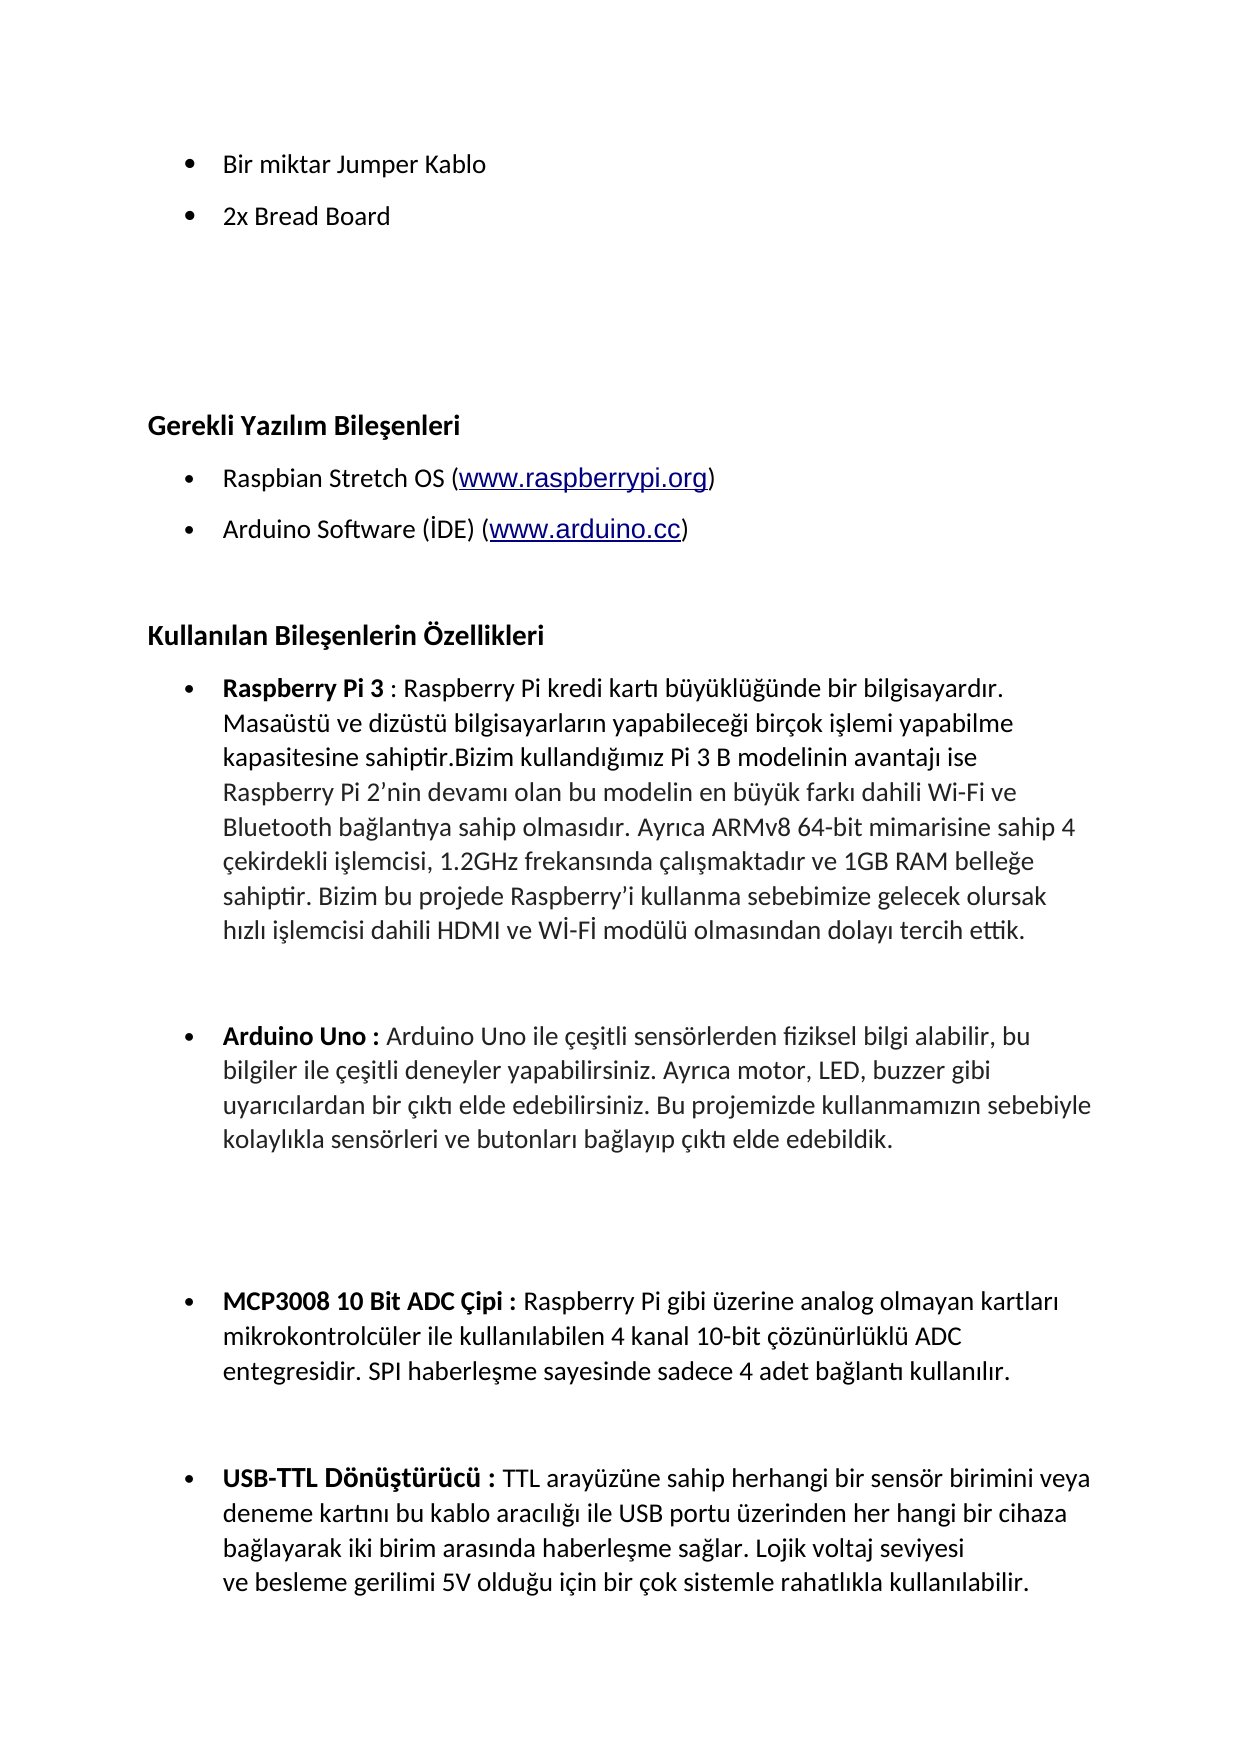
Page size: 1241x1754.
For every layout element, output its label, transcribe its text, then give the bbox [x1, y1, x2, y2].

list MCP3008 10 Bit ADC Çipi : Raspberry Pi gibi üzerine analog olmayan kartları mikrokontrolcüler ile kullanılabilen 4 kanal 10-bit çözünürlüklü ADC entegresidir. SPI haberleşme sayesinde sadece 4 adet bağlantı kullanılır. [185, 1282, 1093, 1387]
list Arduino Software (İDE) (www.arduino.cc) [185, 512, 1093, 545]
list Bir miktar Jumper Kablo [185, 148, 1093, 181]
list USB-TTL Dönüştürücü : TTL arayüzüne sahip herhangi bir sensör birimini veya deneme kartını bu kablo aracılığı ile USB portu üzerinden her hangi bir cihaza bağlayarak iki birim arasında haberleşme sağlar. Lojik voltaj seviyesi ve besleme gerilimi 5V olduğu için bir çok sistemle rahatlıkla kullanılabilir. [185, 1459, 1093, 1598]
text Gerekli Yazılım Bileşenleri [148, 407, 1093, 442]
list Raspbian Stretch OS (www.raspberrypi.org) [185, 461, 1093, 494]
list Raspberry Pi 3 : Raspberry Pi kredi kartı büyüklüğünde bir bilgisayardır. Masaüstü ve dizüstü bilgisayarların yapabileceği birçok işlemi yapabilme kapasitesine sahiptir.Bizim kullandığımız Pi 3 B modelinin avantajı ise Raspberry Pi 2’nin devamı olan bu modelin en büyük farkı dahili Wi-Fi ve Bluetooth bağlantıya sahip olmasıdır. Ayrıca ARMv8 64-bit mimarisine sahip 4 çekirdekli işlemcisi, 1.2GHz frekansında çalışmaktadır ve 1GB RAM belleğe sahiptir. Bizim bu projede Raspberry’i kullanma sebebimize gelecek olursak hızlı işlemcisi dahili HDMI ve Wİ-Fİ modülü olmasından dolayı tercih ettik. [185, 671, 1093, 946]
list Arduino Uno : Arduino Uno ile çeşitli sensörlerden fiziksel bilgi alabilir, bu bilgiler ile çeşitli deneyler yapabilirsiniz. Ayrıca motor, LED, buzzer gibi uyarıcılardan bir çıktı elde edebilirsiniz. Bu projemizde kullanmamızın sebebiyle kolaylıkla sensörleri ve butonları bağlayıp çıktı elde edebildik. [185, 1019, 1093, 1156]
text Kullanılan Bileşenlerin Özellikleri [148, 617, 1093, 653]
list 2x Bread Board [185, 199, 1093, 232]
